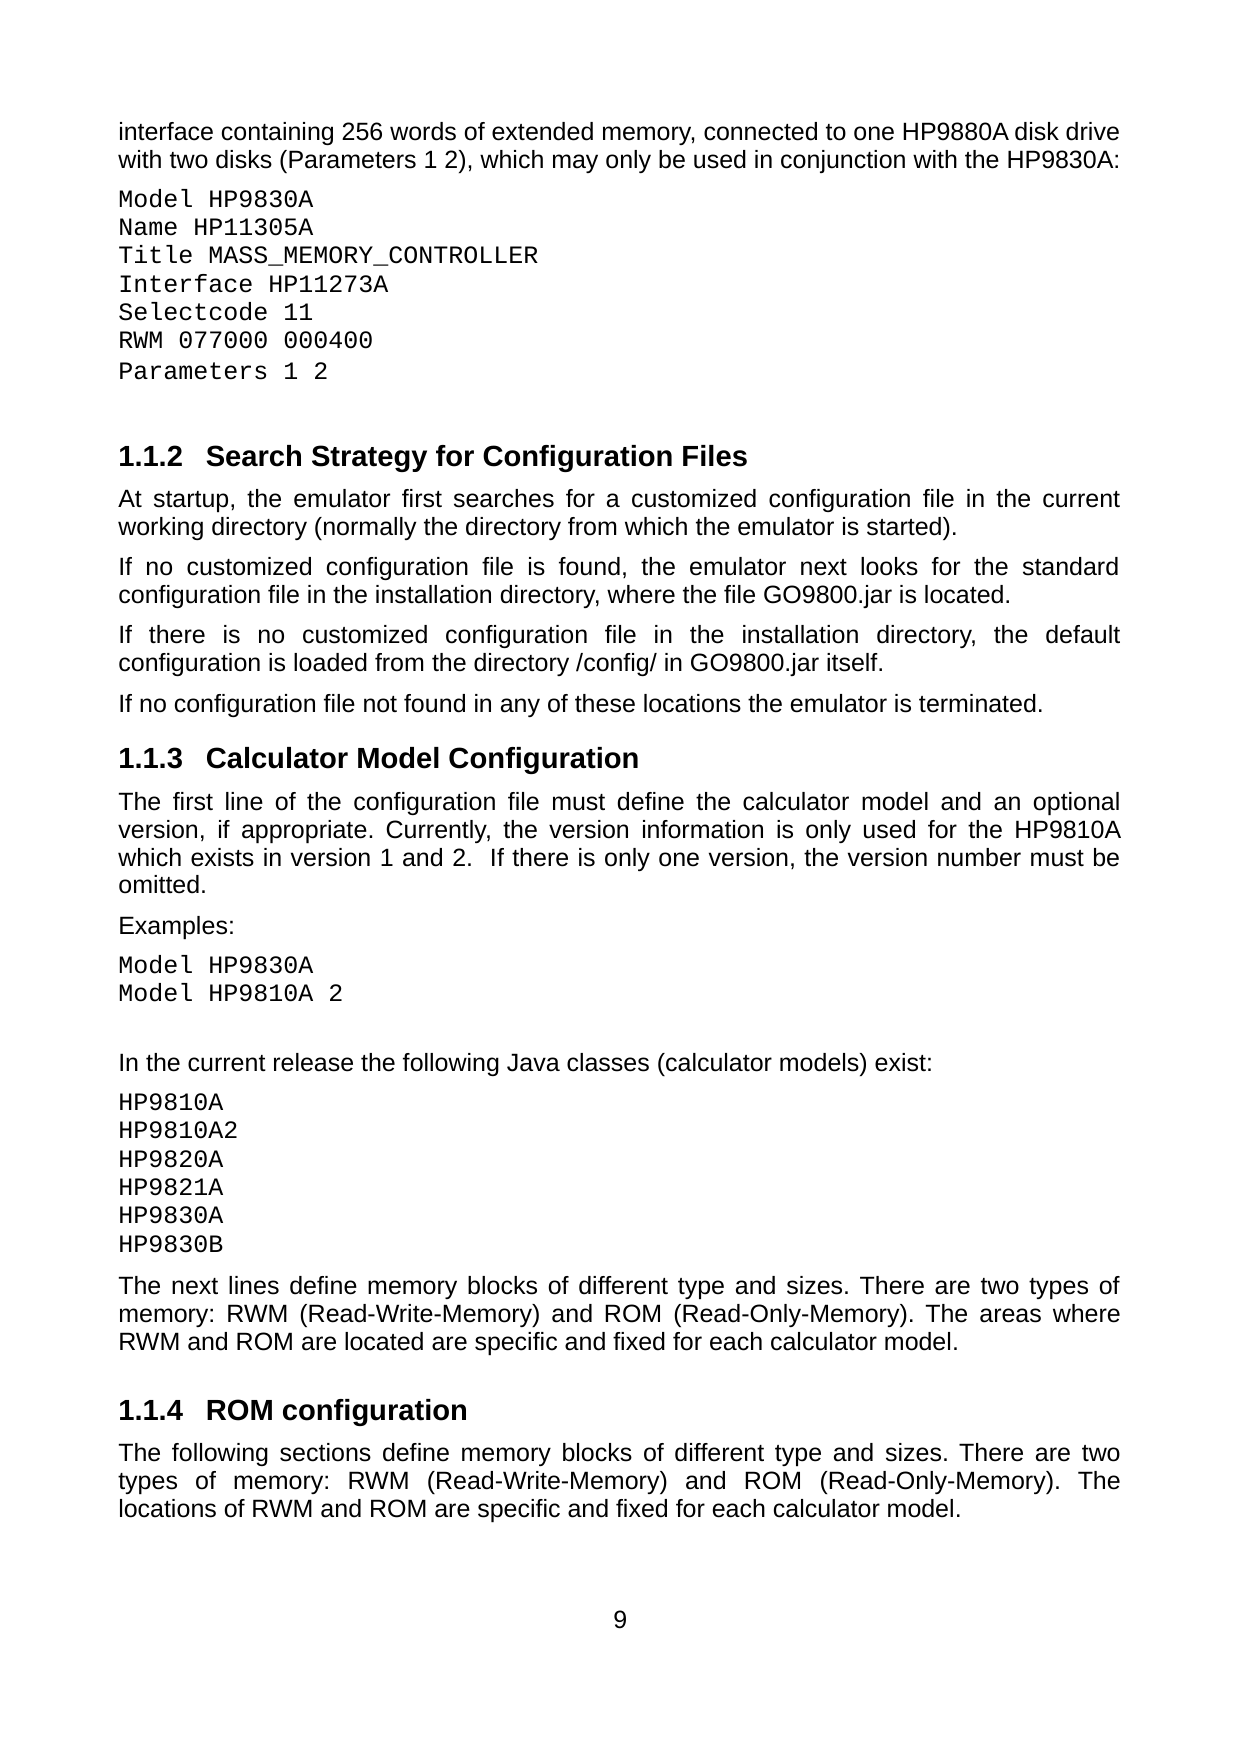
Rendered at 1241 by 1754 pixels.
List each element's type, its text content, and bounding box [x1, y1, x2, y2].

text The first line of the configuration file must define the calculator model and an optional version, if appropriate. Currently, the version information is only used for the HP9810A which exists in version 1 and 2. If there is only one version, the version number must be omitted. [118, 788, 1122, 899]
subtitle Calculator Model Configuration [118, 742, 1122, 775]
text Parameters 1 2 [118, 356, 1122, 387]
text Model HP9830A [118, 952, 1122, 981]
text Examples: [118, 912, 1122, 940]
text Model HP9810A 2 [118, 981, 1122, 1009]
subtitle Search Strategy for Configuration Files [118, 439, 1122, 472]
text Title MASS_MEMORY_CONTROLLER [118, 243, 1122, 271]
text The following sections define memory blocks of different type and sizes. There are two types of memory: RWM (Read-Write-Memory) and ROM (Read-Only-Memory). The locations of RWM and ROM are specific and fixed for each calculator model. [118, 1438, 1122, 1522]
text Model HP9830A [118, 186, 1122, 215]
text HP9810A HP9810A2 HP9820A HP9821A HP9830A [118, 1090, 1122, 1231]
text If there is no customized configuration file in the installation directory, the default configuration is loaded from the directory /config/ in GO9800.jar itself. [118, 621, 1122, 677]
text Selectcode 11 [118, 300, 1122, 328]
subtitle ROM configuration [118, 1393, 1122, 1426]
text Interface HP11273A [118, 271, 1122, 300]
text The next lines define memory blocks of different type and sizes. There are two types of memory: RWM (Read-Write-Memory) and ROM (Read-Only-Memory). The areas where RWM and ROM are located are specific and fixed for each calculator model. [118, 1272, 1122, 1356]
text In the current release the following Java classes (calculator models) exist: [118, 1049, 1122, 1077]
text If no configuration file not found in any of these locations the emulator is terminated. [118, 689, 1122, 717]
text interface containing 256 words of extended memory, connected to one HP9880A disk drive with two disks (Parameters 1 2), which may only be used in conjunction with the HP9830A: [118, 118, 1122, 174]
text HP9830B [118, 1231, 1122, 1260]
text At startup, the emulator first searches for a customized configuration file in the current working directory (normally the directory from which the emulator is started). [118, 484, 1122, 540]
text RWM 077000 000400 [118, 328, 1122, 356]
text Name HP11305A [118, 215, 1122, 243]
text If no customized configuration file is found, the emulator next looks for the standard configuration file in the installation directory, where the file GO9800.jar is located. [118, 553, 1122, 609]
